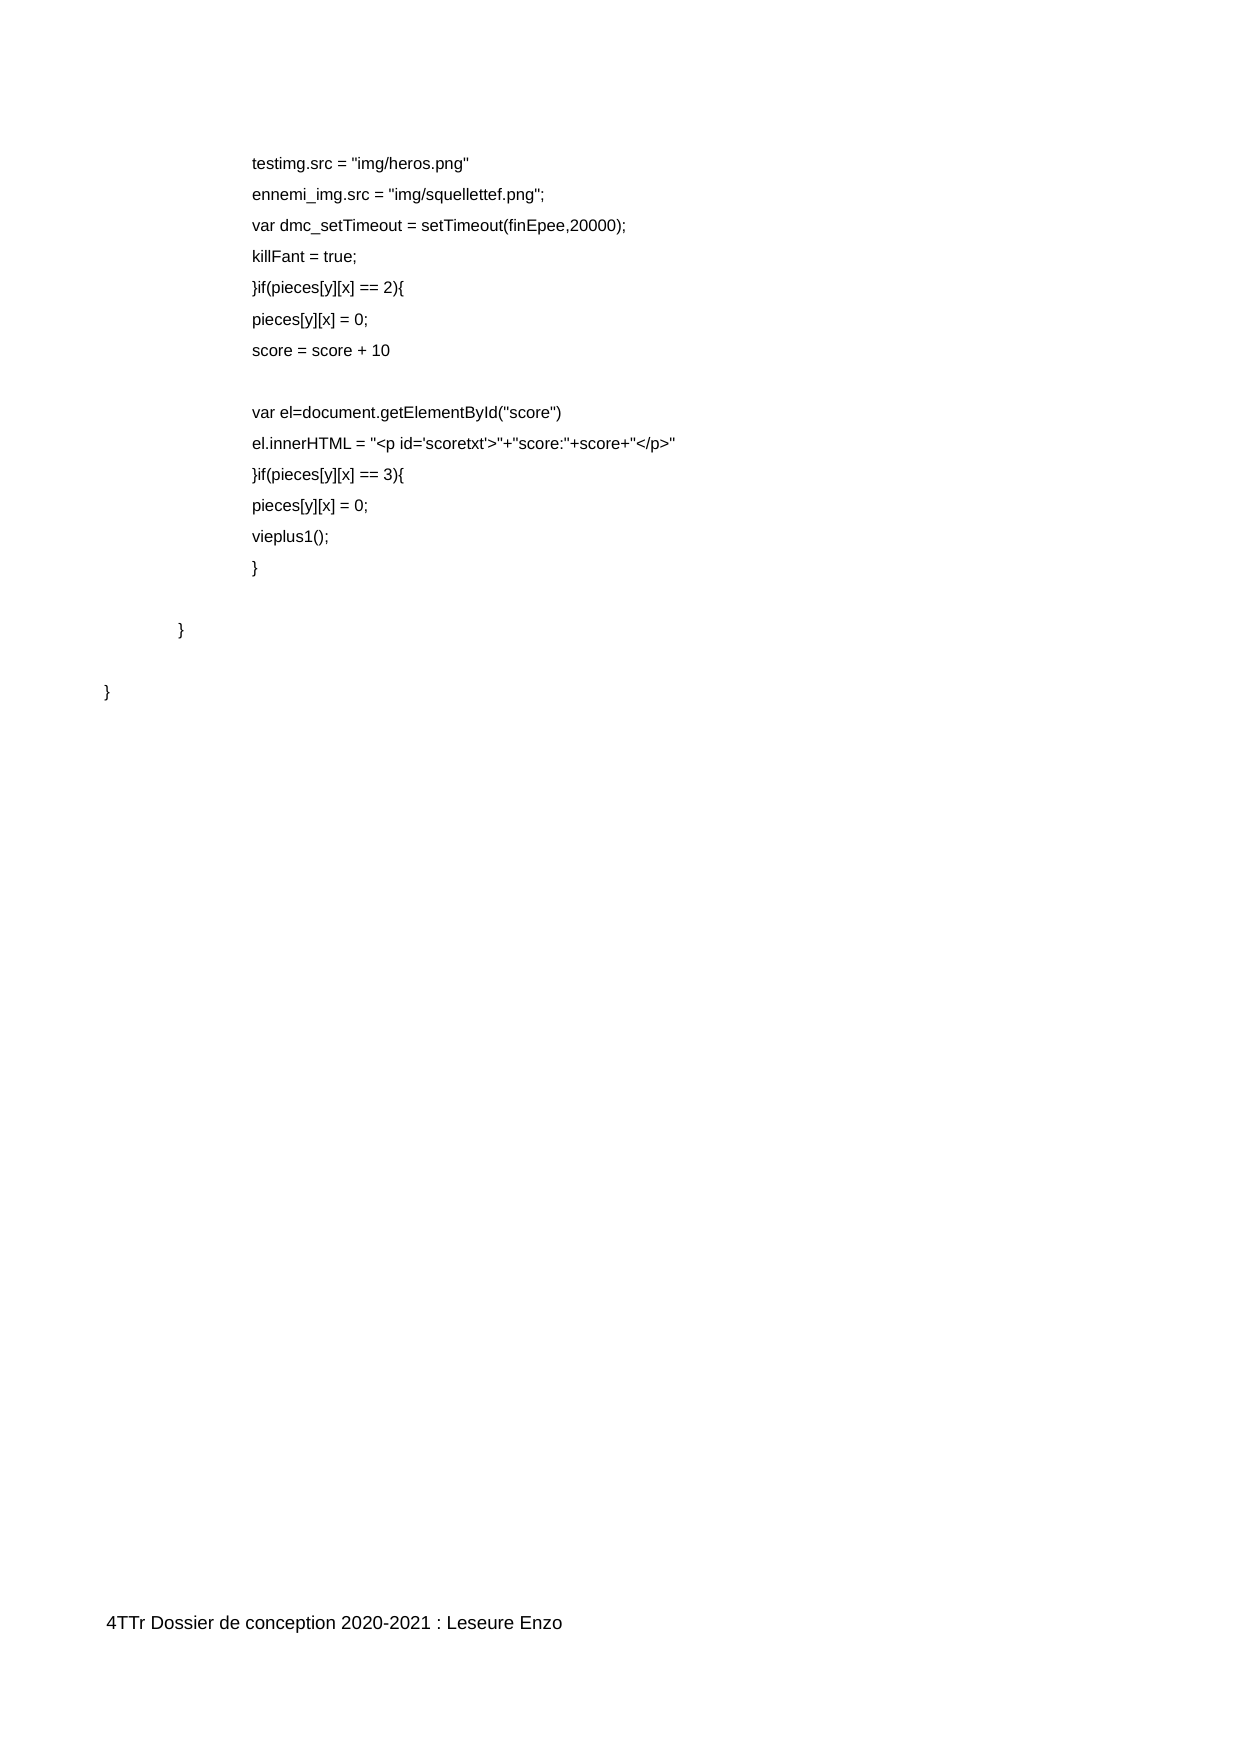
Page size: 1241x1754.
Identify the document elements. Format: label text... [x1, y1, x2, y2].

text var dmc_setTimeout = setTimeout(finEpee,20000); [104, 216, 1134, 235]
text score = score + 10 [104, 340, 1134, 359]
text } [104, 682, 1134, 701]
text el.innerHTML = "<p id='scoretxt'>"+"score:"+score+"</p>" [104, 433, 1134, 453]
text killFant = true; [104, 247, 1134, 266]
text } [104, 620, 1134, 639]
text } [104, 558, 1134, 577]
text var el=document.getElementById("score") [104, 402, 1134, 422]
text }if(pieces[y][x] == 3){ [104, 464, 1134, 484]
text testimg.src = "img/heros.png" [104, 154, 1134, 173]
text ennemi_img.src = "img/squellettef.png"; [104, 185, 1134, 204]
text }if(pieces[y][x] == 2){ [104, 278, 1134, 297]
text vieplus1(); [104, 527, 1134, 546]
text pieces[y][x] = 0; [104, 309, 1134, 328]
text pieces[y][x] = 0; [104, 496, 1134, 515]
